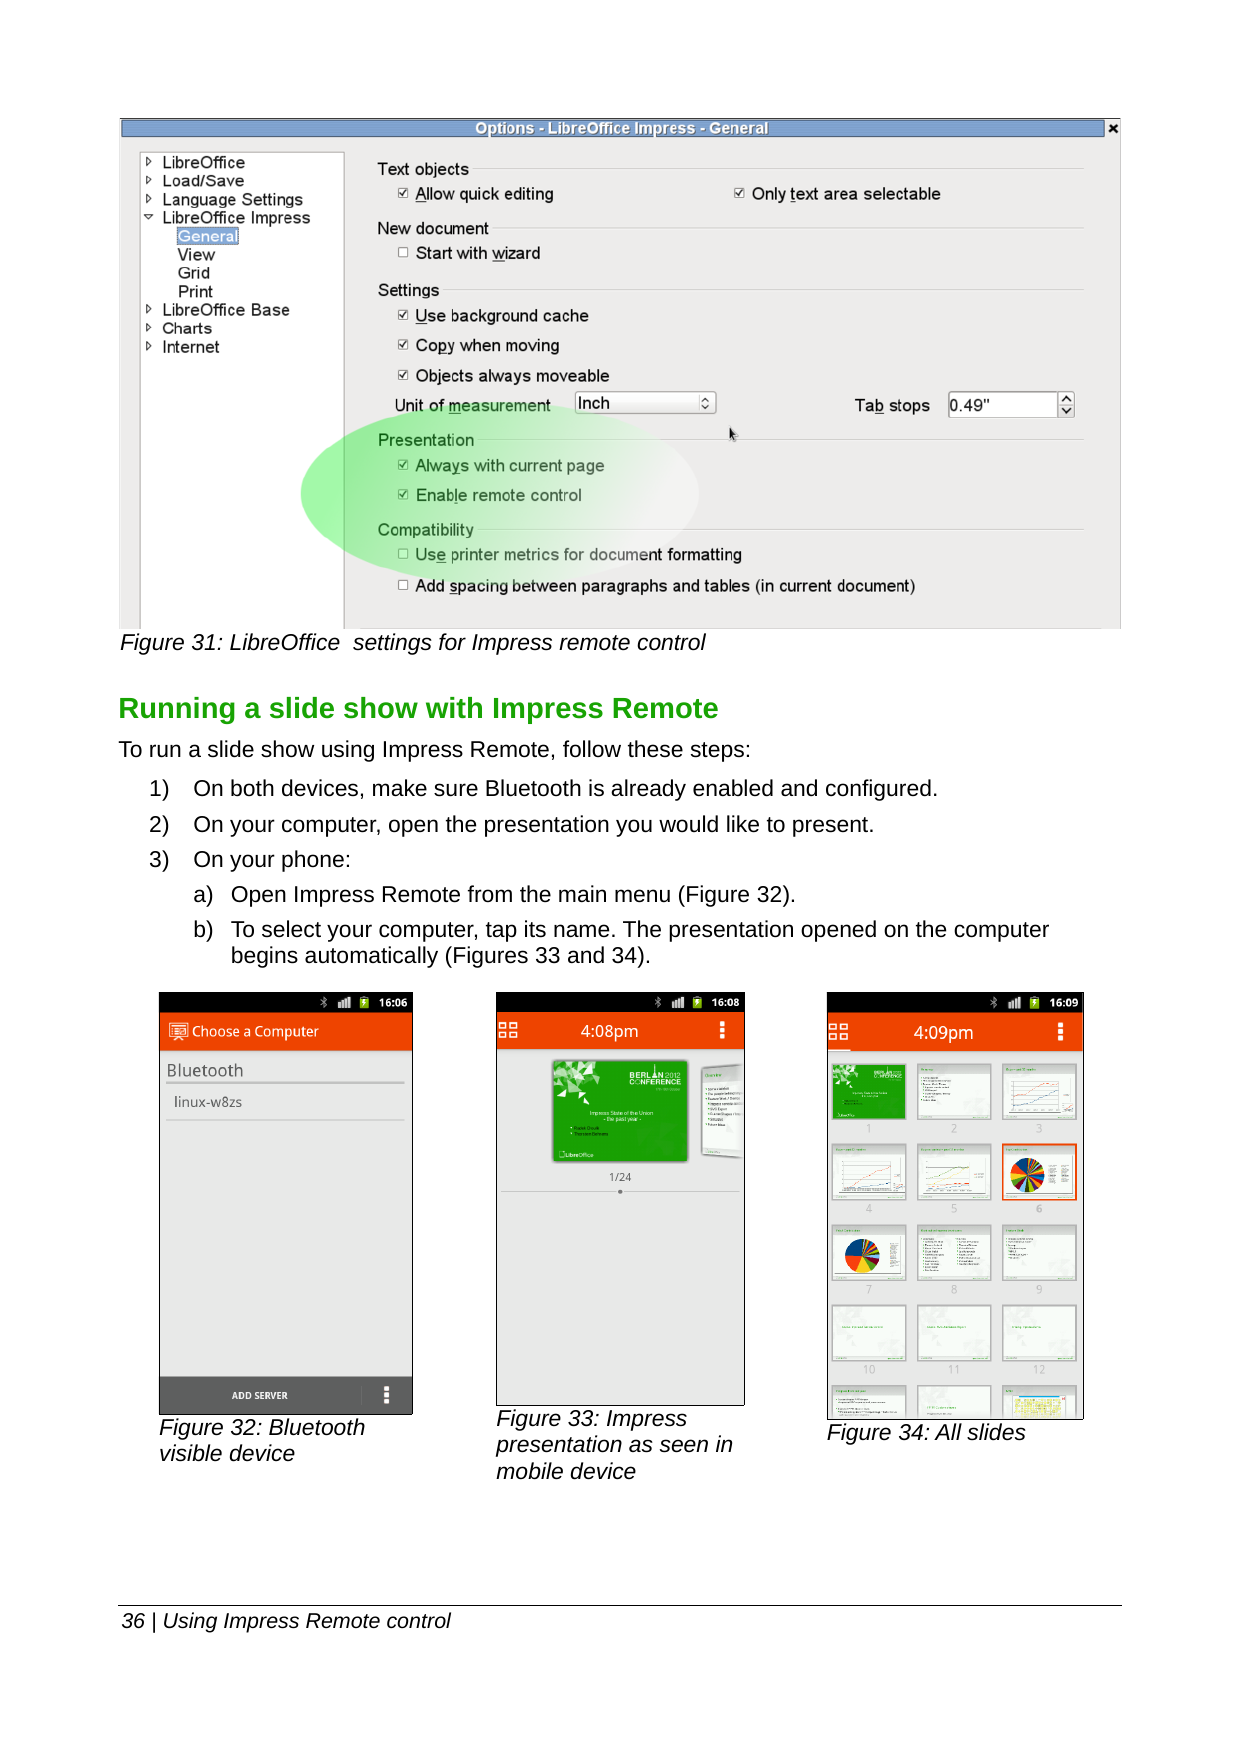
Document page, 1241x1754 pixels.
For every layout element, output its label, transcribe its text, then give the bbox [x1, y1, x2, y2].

text Figure 31: LibreOffice settings for Impress remote control [120, 629, 1121, 655]
table_header [453, 987, 787, 992]
picture [497, 993, 744, 1405]
table_header [453, 993, 787, 1501]
list On your phone: [169, 846, 1122, 872]
list To select your computer, tap its name. The presentation opened on the computer begins automatically (Figures 33 and 34). [193, 916, 1122, 969]
table_header [788, 987, 1122, 992]
table_header [118, 987, 453, 992]
table_header [788, 993, 1122, 1501]
picture [160, 993, 412, 1414]
subtitle Running a slide show with Impress Remote [118, 691, 1122, 725]
picture [119, 118, 1121, 629]
list Open Impress Remote from the main menu (Figure 32). [193, 881, 1122, 907]
picture [828, 993, 1083, 1419]
list On your computer, open the presentation you would like to present. [169, 811, 1122, 837]
text To run a slide show using Impress Remote, follow these steps: [118, 736, 1122, 763]
table_header [118, 993, 453, 1501]
list On both devices, make sure Bluetooth is already enabled and configured. [169, 775, 1122, 802]
